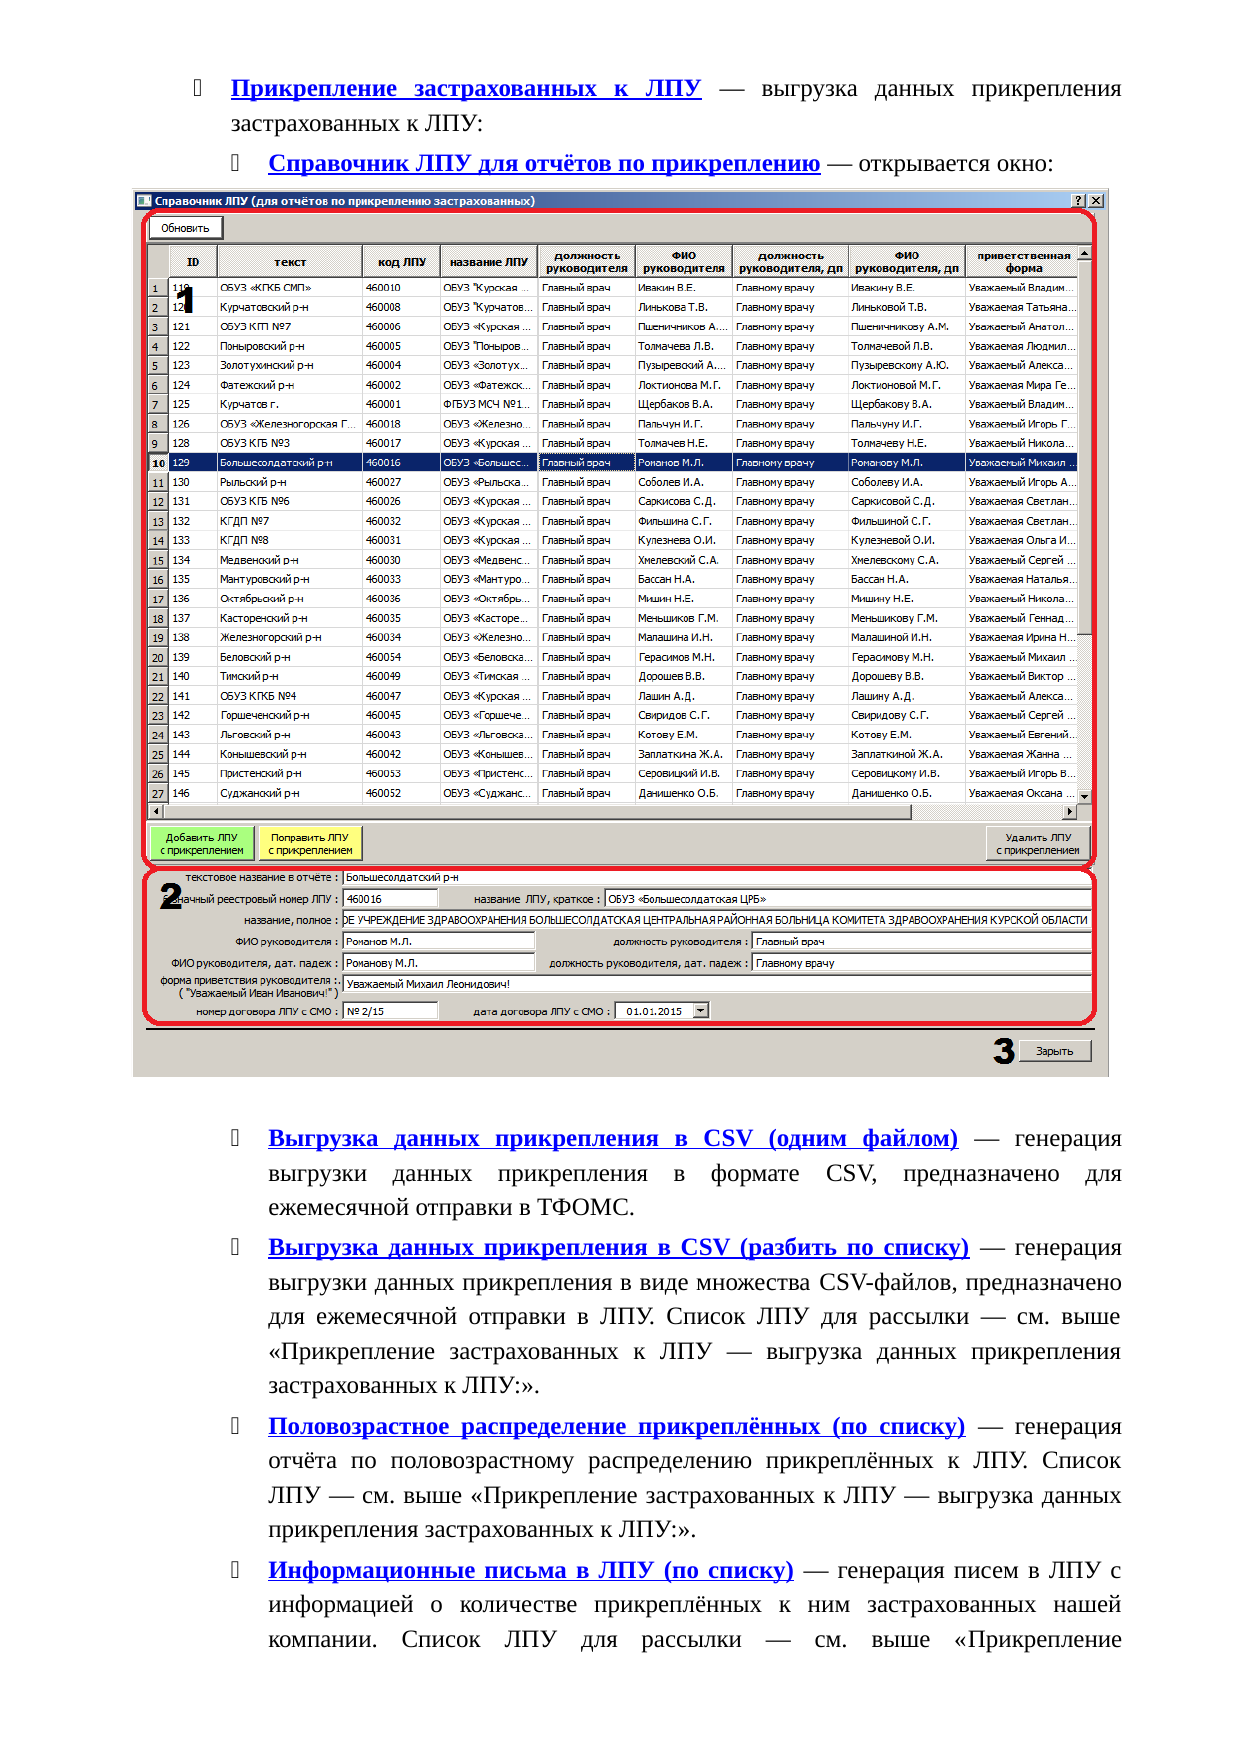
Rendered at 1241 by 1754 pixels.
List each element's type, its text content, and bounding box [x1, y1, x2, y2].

list Информационные письма в ЛПУ (по списку) — генерация писем в ЛПУ с информацией о количестве прикреплённых к ним застрахованных нашей компании. Список ЛПУ для рассылки — см. выше «Прикрепление [231, 1555, 1122, 1652]
list Справочник ЛПУ для отчётов по прикреплению — открывается окно: [231, 148, 1122, 177]
list Половозрастное распределение прикреплённых (по списку) — генерация отчёта по половозрастному распределению прикреплённых к ЛПУ. Список ЛПУ — см. выше «Прикрепление застрахованных к ЛПУ — выгрузка данных прикрепления застрахованных к ЛПУ:». [231, 1411, 1122, 1543]
list Выгрузка данных прикрепления в CSV (одним файлом) — генерация выгрузки данных прикрепления в формате CSV, предназначено для ежемесячной отправки в ТФОМС. [231, 1123, 1122, 1221]
list Прикрепление застрахованных к ЛПУ — выгрузка данных прикрепления застрахованных к ЛПУ: [193, 73, 1122, 137]
list Выгрузка данных прикрепления в CSV (разбить по списку) — генерация выгрузки данных прикрепления в виде множества CSV-файлов, предназначено для ежемесячной отправки в ЛПУ. Список ЛПУ для рассылки — см. выше «Прикрепление застрахованных к ЛПУ — выгрузка данных прикрепления застрахованных к ЛПУ:». [231, 1232, 1122, 1399]
